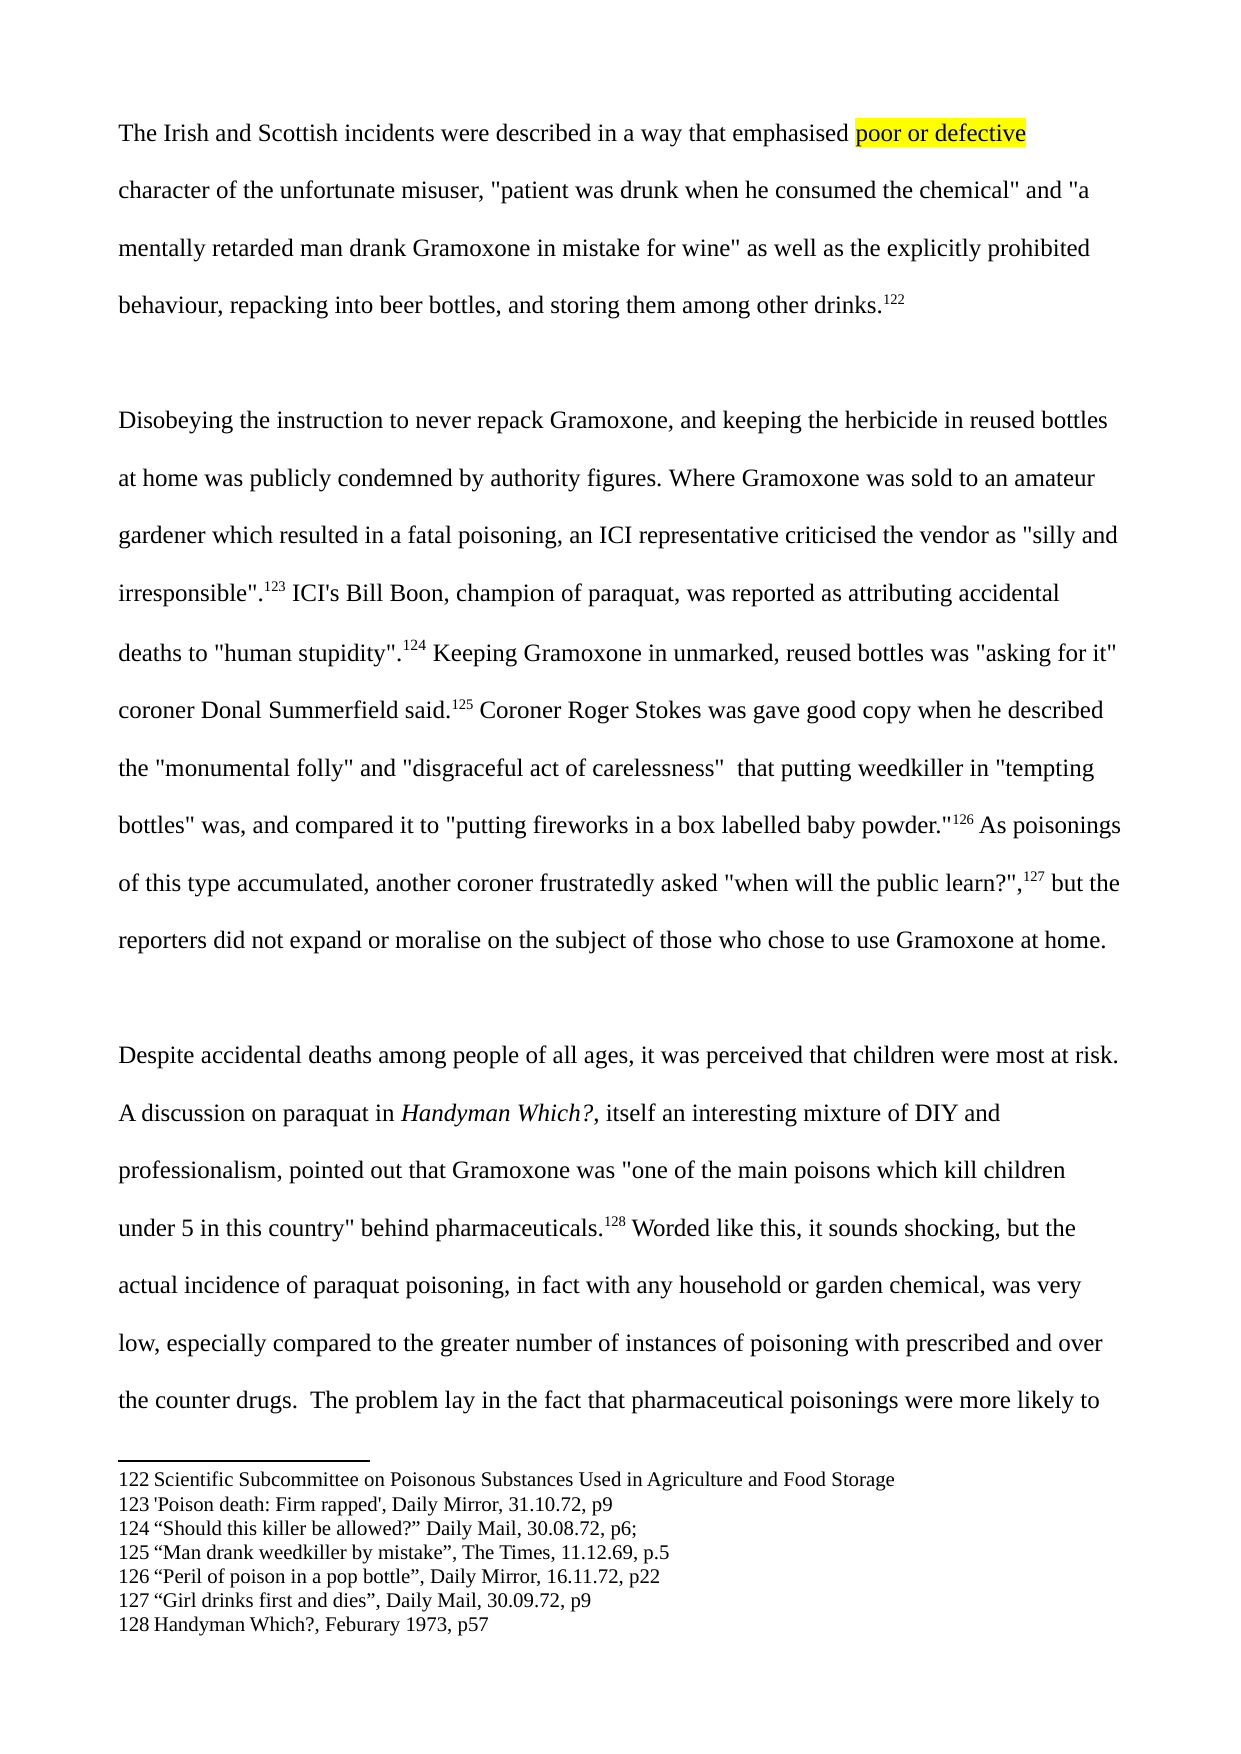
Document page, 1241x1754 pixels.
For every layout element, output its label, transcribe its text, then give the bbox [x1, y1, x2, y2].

text The Irish and Scottish incidents were described in a way that emphasised poor or defective character of the unfortunate misuser, "patient was drunk when he consumed the chemical" and "a mentally retarded man drank Gramoxone in mistake for wine" as well as the explicitly prohibited behaviour, repacking into beer bottles, and storing them among other drinks. [118, 118, 1122, 319]
text “Peril of poison in a pop bottle”, Daily Mirror, 16.11.72, p22 [118, 1564, 1122, 1588]
text “Should this killer be allowed?” Daily Mail, 30.08.72, p6; [118, 1516, 1122, 1539]
text “Man drank weedkiller by mistake”, The Times, 11.12.69, p.5 [118, 1539, 1122, 1564]
text Scientific Subcommittee on Poisonous Substances Used in Agriculture and Food Storage [118, 1467, 1122, 1491]
text Disobeying the instruction to never repack Gramoxone, and keeping the herbicide in reused bottles at home was publicly condemned by authority figures. Where Gramoxone was sold to an amateur gardener which resulted in a fatal poisoning, an ICI representative criticised the vendor as "silly and irresponsible". ICI's Bill Boon, champion of paraquat, was reported as attributing accidental deaths to "human stupidity". Keeping Gramoxone in unmarked, reused bottles was "asking for it" coroner Donal Summerfield said. Coroner Roger Stokes was gave good copy when he described the "monumental folly" and "disgraceful act of carelessness" that putting weedkiller in "tempting bottles" was, and compared it to "putting fireworks in a box labelled baby powder." As poisonings of this type accumulated, another coroner frustratedly asked "when will the public learn?", but the reporters did not expand or moralise on the subject of those who chose to use Gramoxone at home. [118, 406, 1122, 954]
text Despite accidental deaths among people of all ages, it was perceived that children were most at risk. A discussion on paraquat in Handyman Which?, itself an interesting mixture of DIY and professionalism, pointed out that Gramoxone was "one of the main poisons which kill children under 5 in this country" behind pharmaceuticals. Worded like this, it sounds shocking, but the actual incidence of paraquat poisoning, in fact with any household or garden chemical, was very low, especially compared to the greater number of instances of poisoning with prescribed and over the counter drugs. The problem lay in the fact that pharmaceutical poisonings were more likely to [118, 1041, 1122, 1414]
text “Girl drinks first and dies”, Daily Mail, 30.09.72, p9 [118, 1588, 1122, 1612]
text Handyman Which?, Feburary 1973, p57 [118, 1612, 1122, 1636]
text 'Poison death: Firm rapped', Daily Mirror, 31.10.72, p9 [118, 1491, 1122, 1516]
